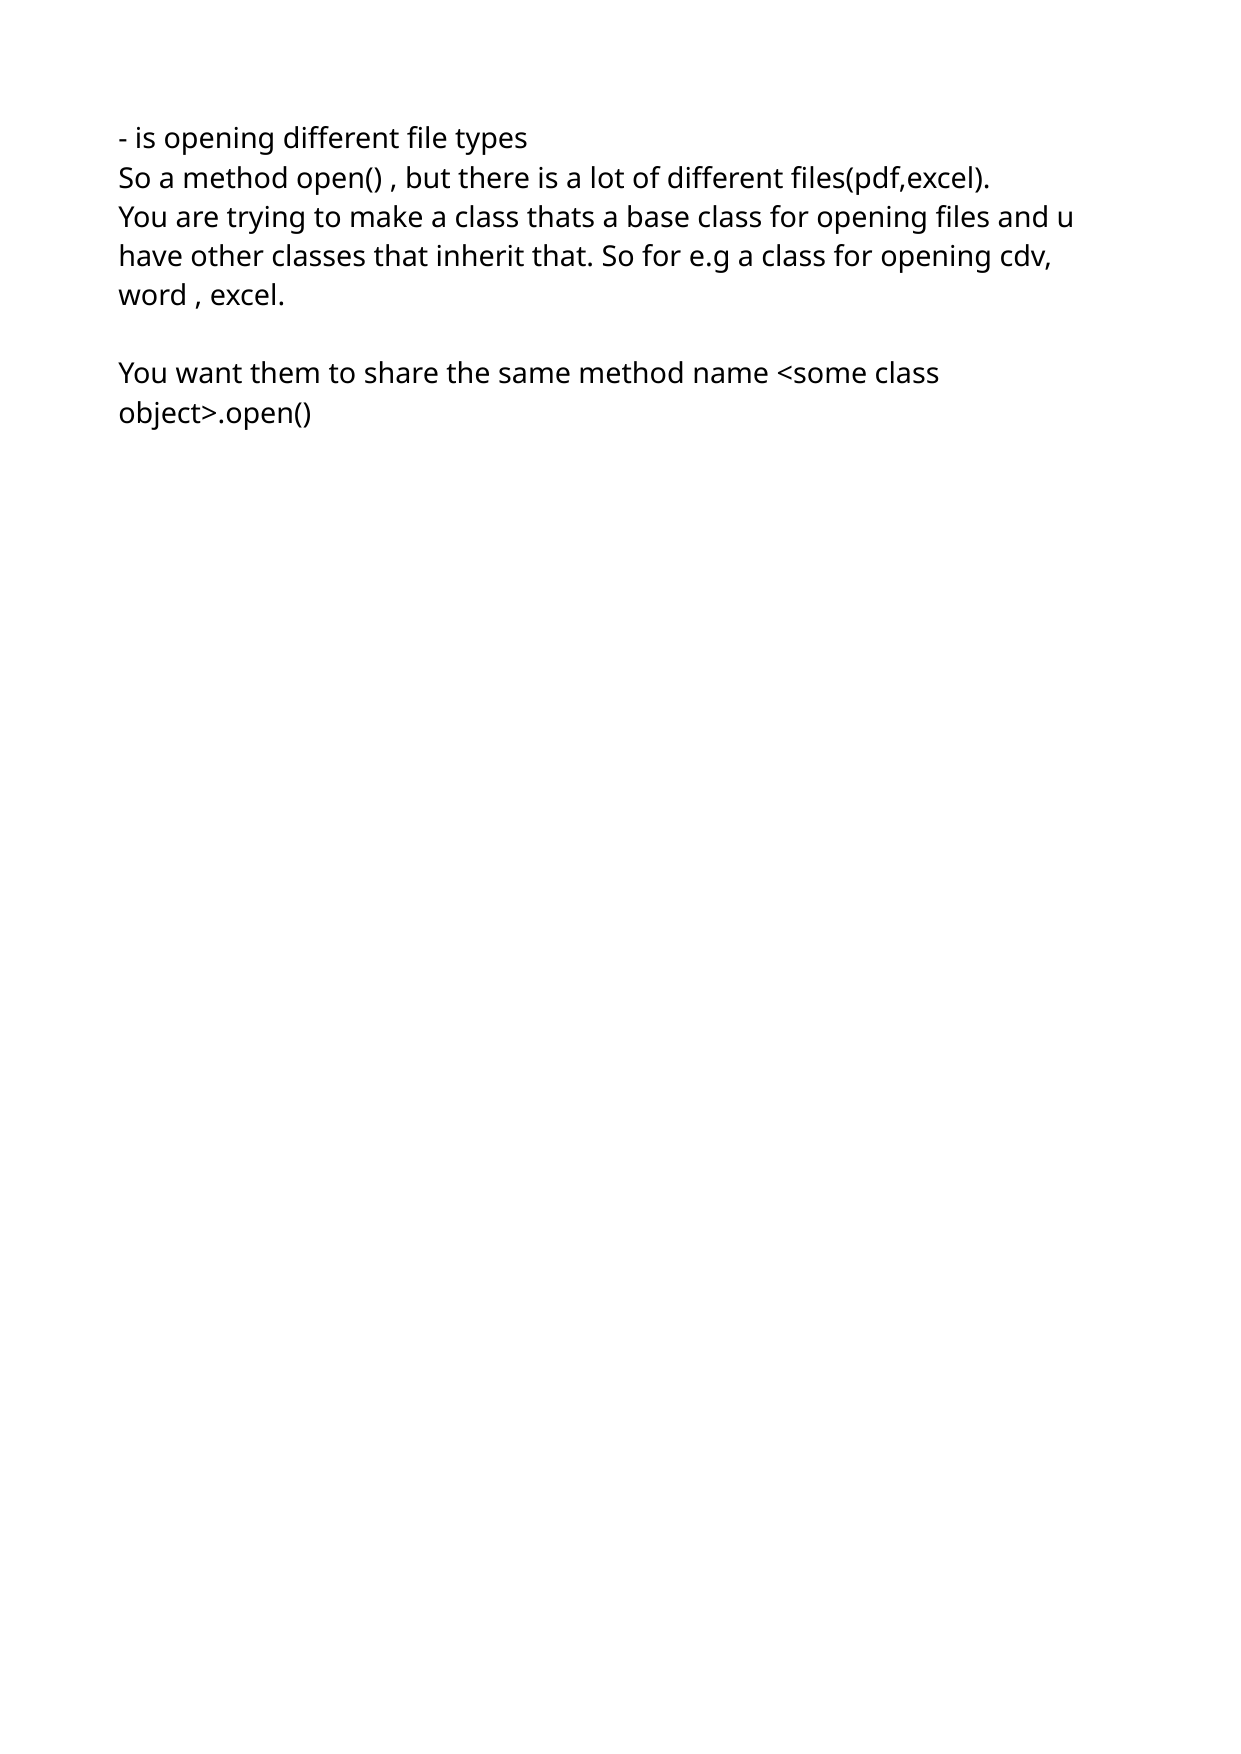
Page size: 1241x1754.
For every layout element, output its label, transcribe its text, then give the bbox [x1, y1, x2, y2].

text So a method open() , but there is a lot of different files(pdf,excel). [118, 157, 1122, 196]
text You are trying to make a class thats a base class for opening files and u have other classes that inherit that. So for e.g a class for opening cdv, word , excel. [118, 196, 1122, 314]
text - is opening different file types [118, 118, 1122, 157]
text You want them to share the same method name <some class object>.open() [118, 353, 1122, 431]
